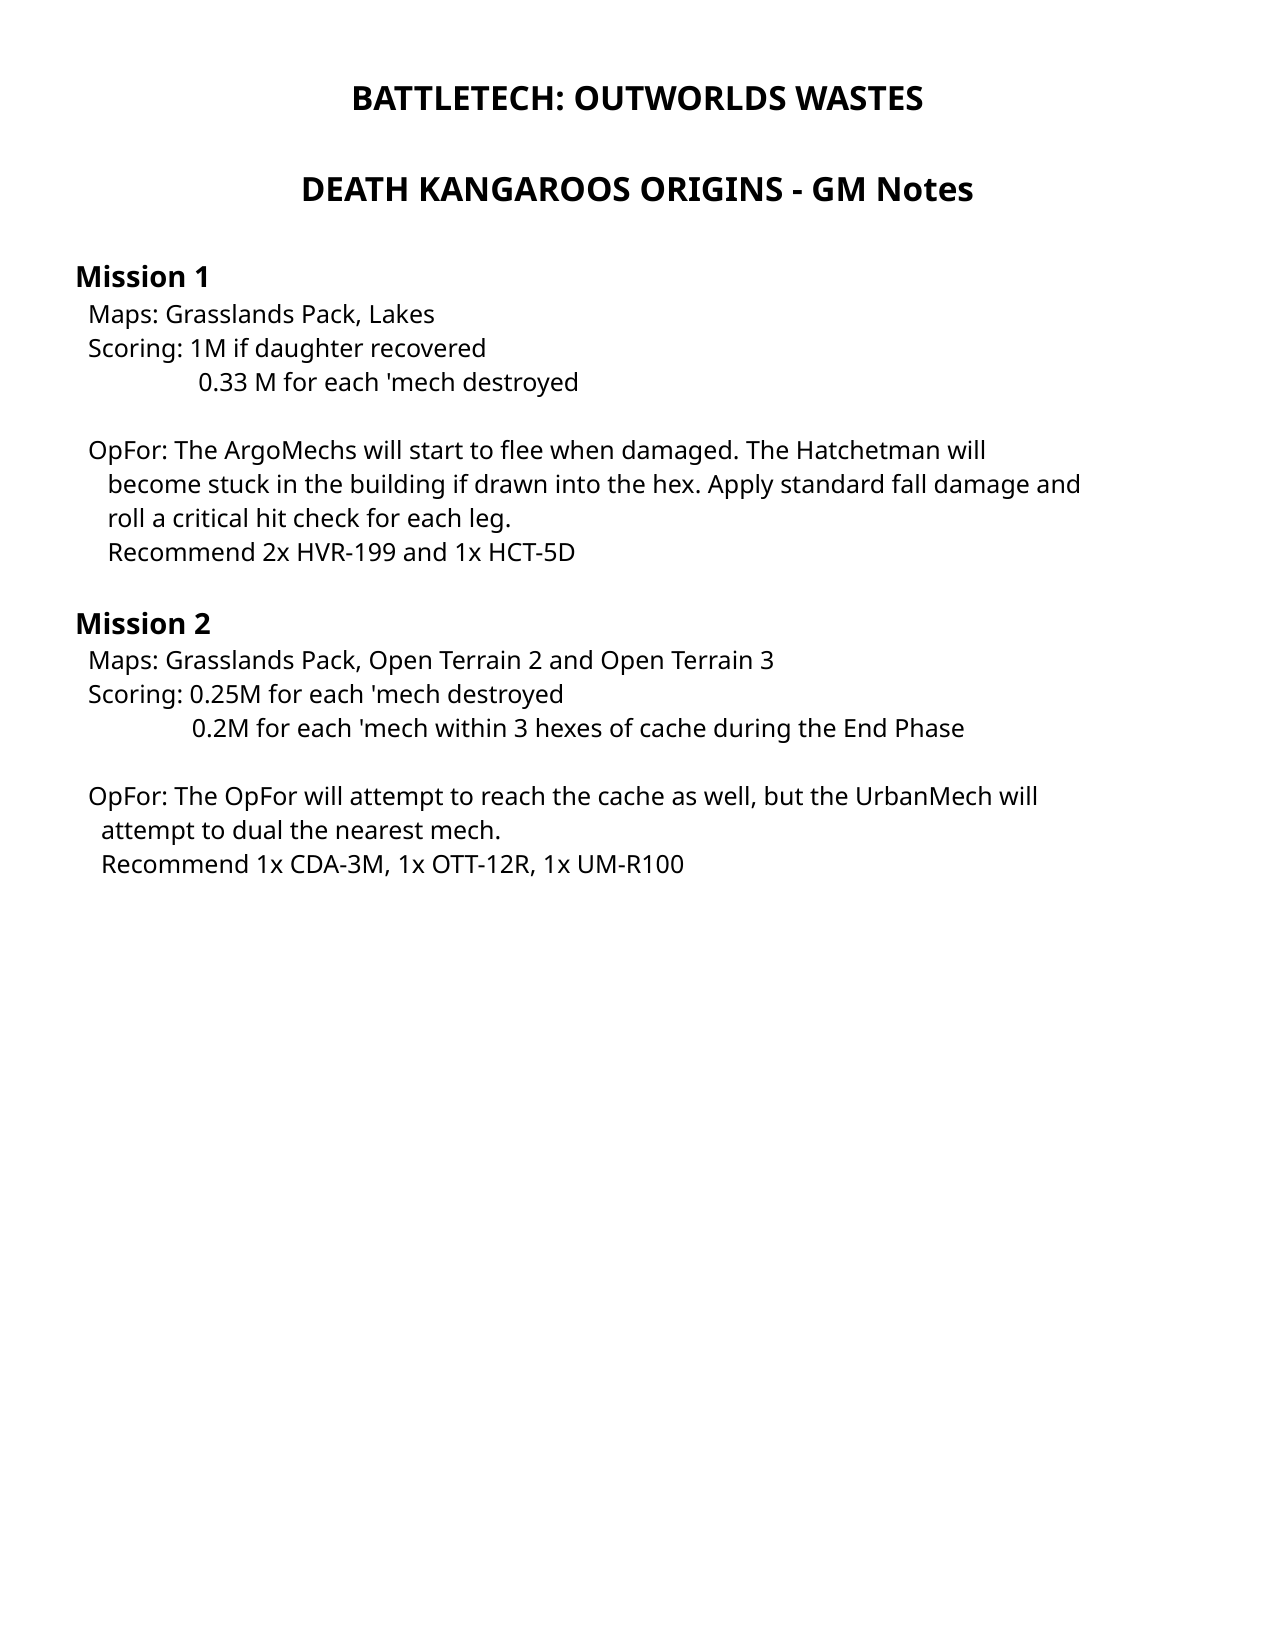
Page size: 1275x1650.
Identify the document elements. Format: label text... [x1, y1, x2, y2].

text OpFor: The OpFor will attempt to reach the cache as well, but the UrbanMech will [75, 779, 1200, 813]
text Maps: Grasslands Pack, Lakes [75, 296, 1200, 330]
subtitle DEATH KANGAROOS ORIGINS - GM Notes [75, 120, 1200, 211]
text 0.33 M for each 'mech destroyed [75, 364, 1200, 398]
text Scoring: 0.25M for each 'mech destroyed [75, 677, 1200, 711]
text roll a critical hit check for each leg. [75, 501, 1200, 535]
subtitle Mission 2 [75, 603, 1200, 643]
text OpFor: The ArgoMechs will start to flee when damaged. The Hatchetman will [75, 433, 1200, 467]
subtitle Mission 1 [75, 257, 1200, 296]
text Maps: Grasslands Pack, Open Terrain 2 and Open Terrain 3 [75, 643, 1200, 677]
text Recommend 1x CDA-3M, 1x OTT-12R, 1x UM-R100 [75, 847, 1200, 881]
text attempt to dual the nearest mech. [75, 813, 1200, 847]
text become stuck in the building if drawn into the hex. Apply standard fall damage and [75, 467, 1200, 501]
text BATTLETECH: OUTWORLDS WASTES [75, 75, 1200, 120]
text 0.2M for each 'mech within 3 hexes of cache during the End Phase [75, 711, 1200, 745]
text Scoring: 1M if daughter recovered [75, 330, 1200, 364]
text Recommend 2x HVR-199 and 1x HCT-5D [75, 535, 1200, 569]
